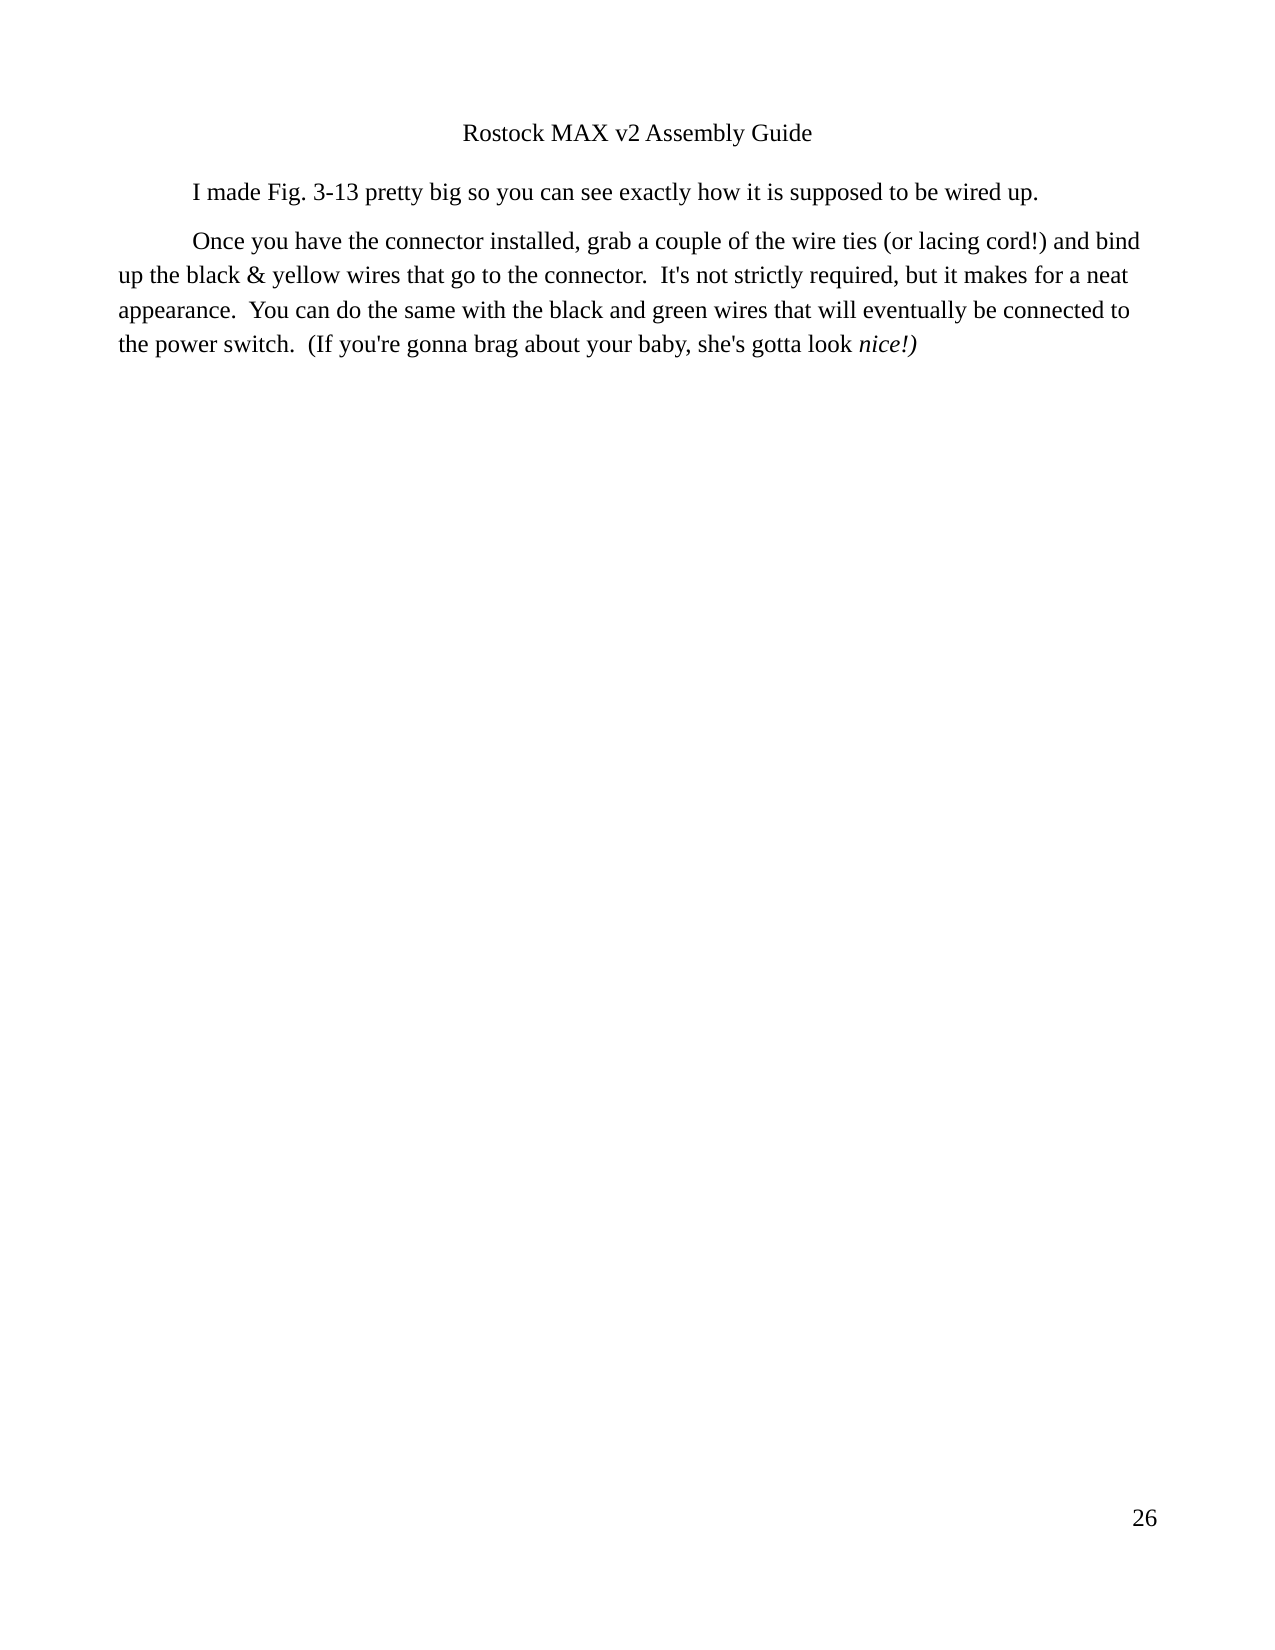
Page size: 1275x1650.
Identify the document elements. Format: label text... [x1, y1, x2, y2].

text Once you have the connector installed, grab a couple of the wire ties (or lacing cord!) and bind up the black & yellow wires that go to the connector. It's not strictly required, but it makes for a neat appearance. You can do the same with the black and green wires that will eventually be connected to the power switch. (If you're gonna brag about your baby, she's gotta look nice!) [118, 226, 1157, 358]
text I made Fig. 3-13 pretty big so you can see exactly how it is supposed to be wired up. [118, 177, 1157, 206]
